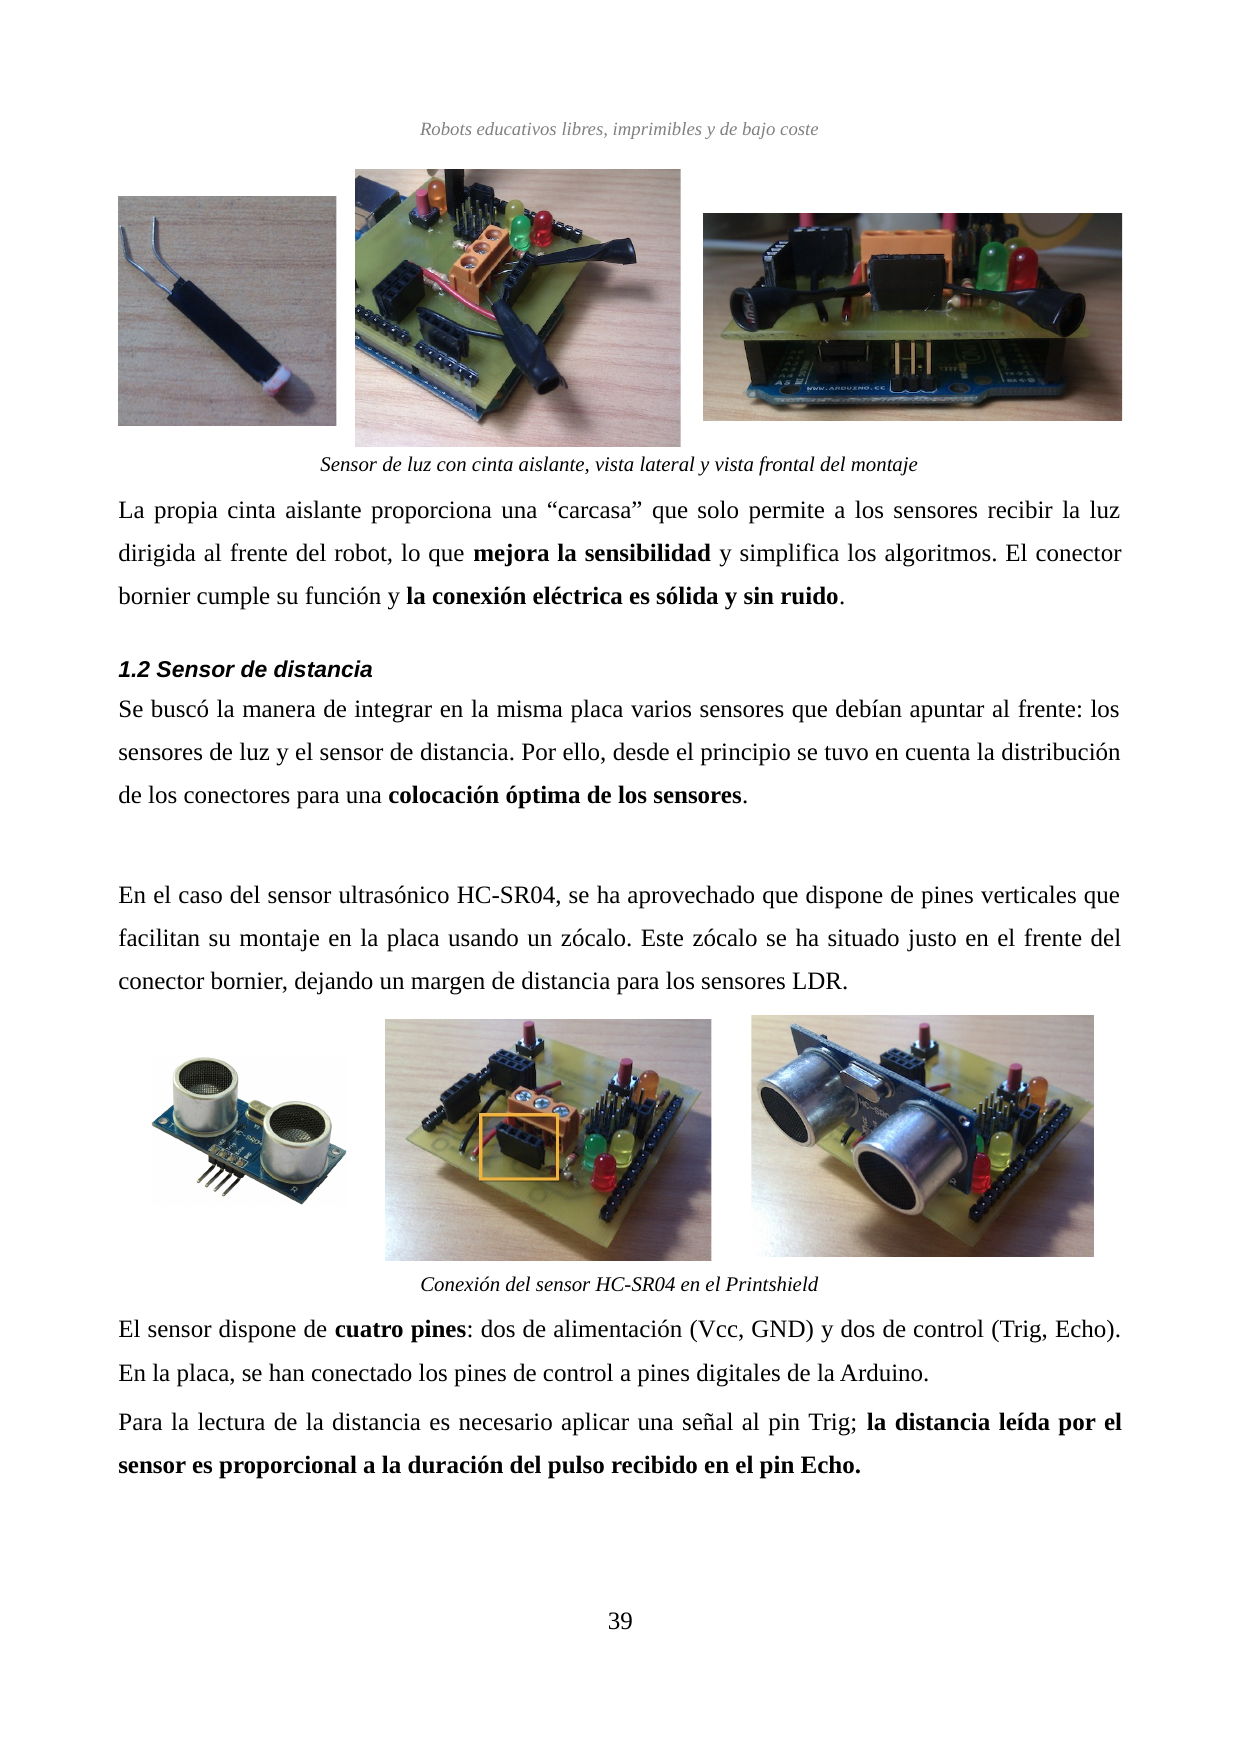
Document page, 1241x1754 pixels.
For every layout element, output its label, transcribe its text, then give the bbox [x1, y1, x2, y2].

picture [751, 1015, 1094, 1257]
picture [385, 1019, 712, 1261]
text Sensor de luz con cinta aislante, vista lateral y vista frontal del montaje [118, 169, 1122, 476]
picture [703, 213, 1123, 421]
picture [150, 1055, 348, 1206]
text Para la lectura de la distancia es necesario aplicar una señal al pin Trig; la distancia leída por el sensor es proporcional a la duración del pulso recibido en el pin Echo. [118, 1407, 1122, 1479]
text En el caso del sensor ultrasónico HC-SR04, se ha aprovechado que dispone de pines verticales que facilitan su montaje en la placa usando un zócalo. Este zócalo se ha situado justo en el frente del conector bornier, dejando un margen de distancia para los sensores LDR. [118, 880, 1122, 995]
text Conexión del sensor HC-SR04 en el Printshield [118, 1016, 1122, 1296]
subtitle 1.2 Sensor de distancia [118, 656, 1122, 682]
picture [355, 169, 681, 447]
picture [118, 196, 337, 426]
text El sensor dispone de cuatro pines: dos de alimentación (Vcc, GND) y dos de control (Trig, Echo). En la placa, se han conectado los pines de control a pines digitales de la Arduino. [118, 1314, 1122, 1386]
text Se buscó la manera de integrar en la misma placa varios sensores que debían apuntar al frente: los sensores de luz y el sensor de distancia. Por ello, desde el principio se tuvo en cuenta la distribución de los conectores para una colocación óptima de los sensores. [118, 694, 1122, 809]
text La propia cinta aislante proporciona una “carcasa” que solo permite a los sensores recibir la luz dirigida al frente del robot, lo que mejora la sensibilidad y simplifica los algoritmos. El conector bornier cumple su función y la conexión eléctrica es sólida y sin ruido. [118, 495, 1122, 610]
